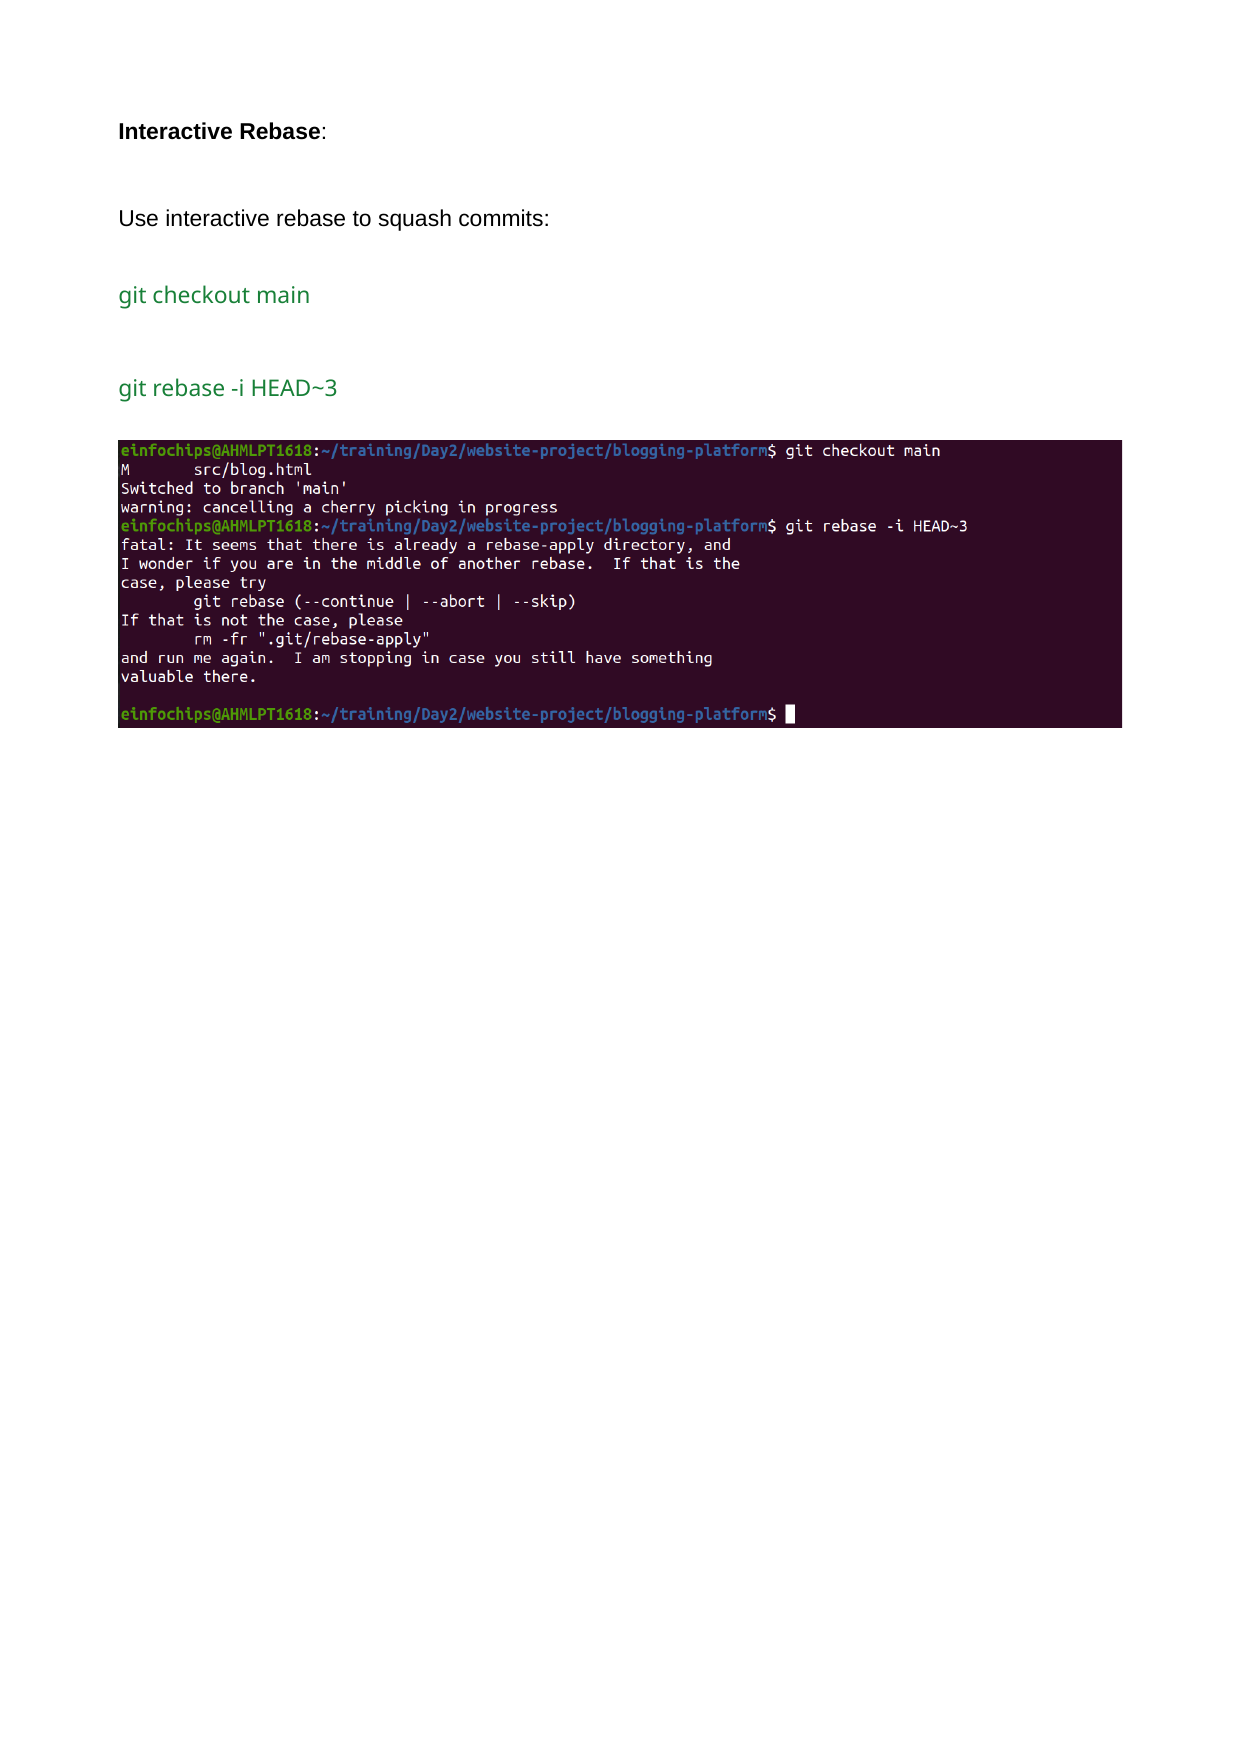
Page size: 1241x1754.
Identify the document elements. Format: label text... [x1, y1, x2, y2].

text git rebase -i HEAD~3 [118, 372, 1122, 403]
text Use interactive rebase to squash commits: git checkout main [118, 204, 1122, 310]
picture [118, 440, 1123, 728]
text Interactive Rebase: [118, 118, 1122, 144]
